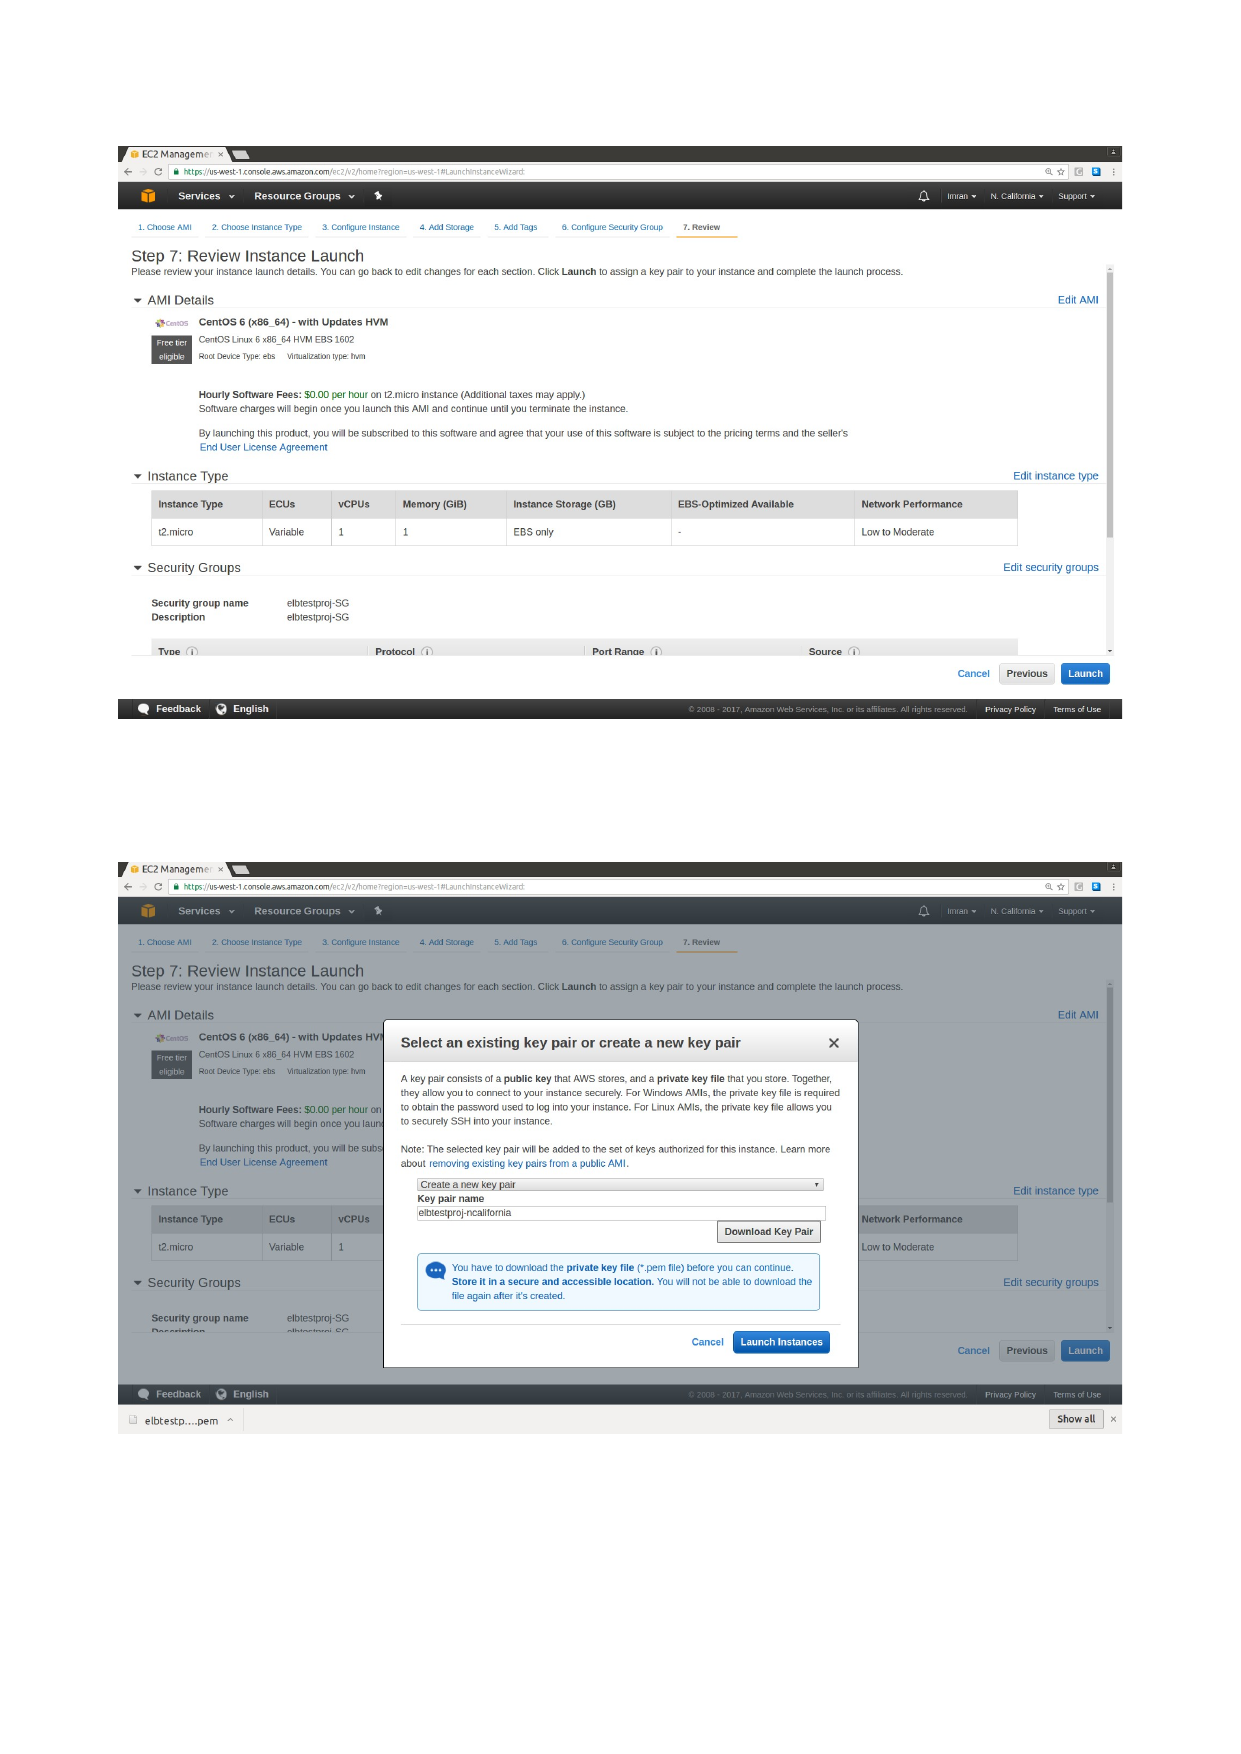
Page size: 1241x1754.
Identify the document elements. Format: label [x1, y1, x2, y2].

picture [118, 146, 1123, 719]
picture [118, 862, 1123, 1434]
